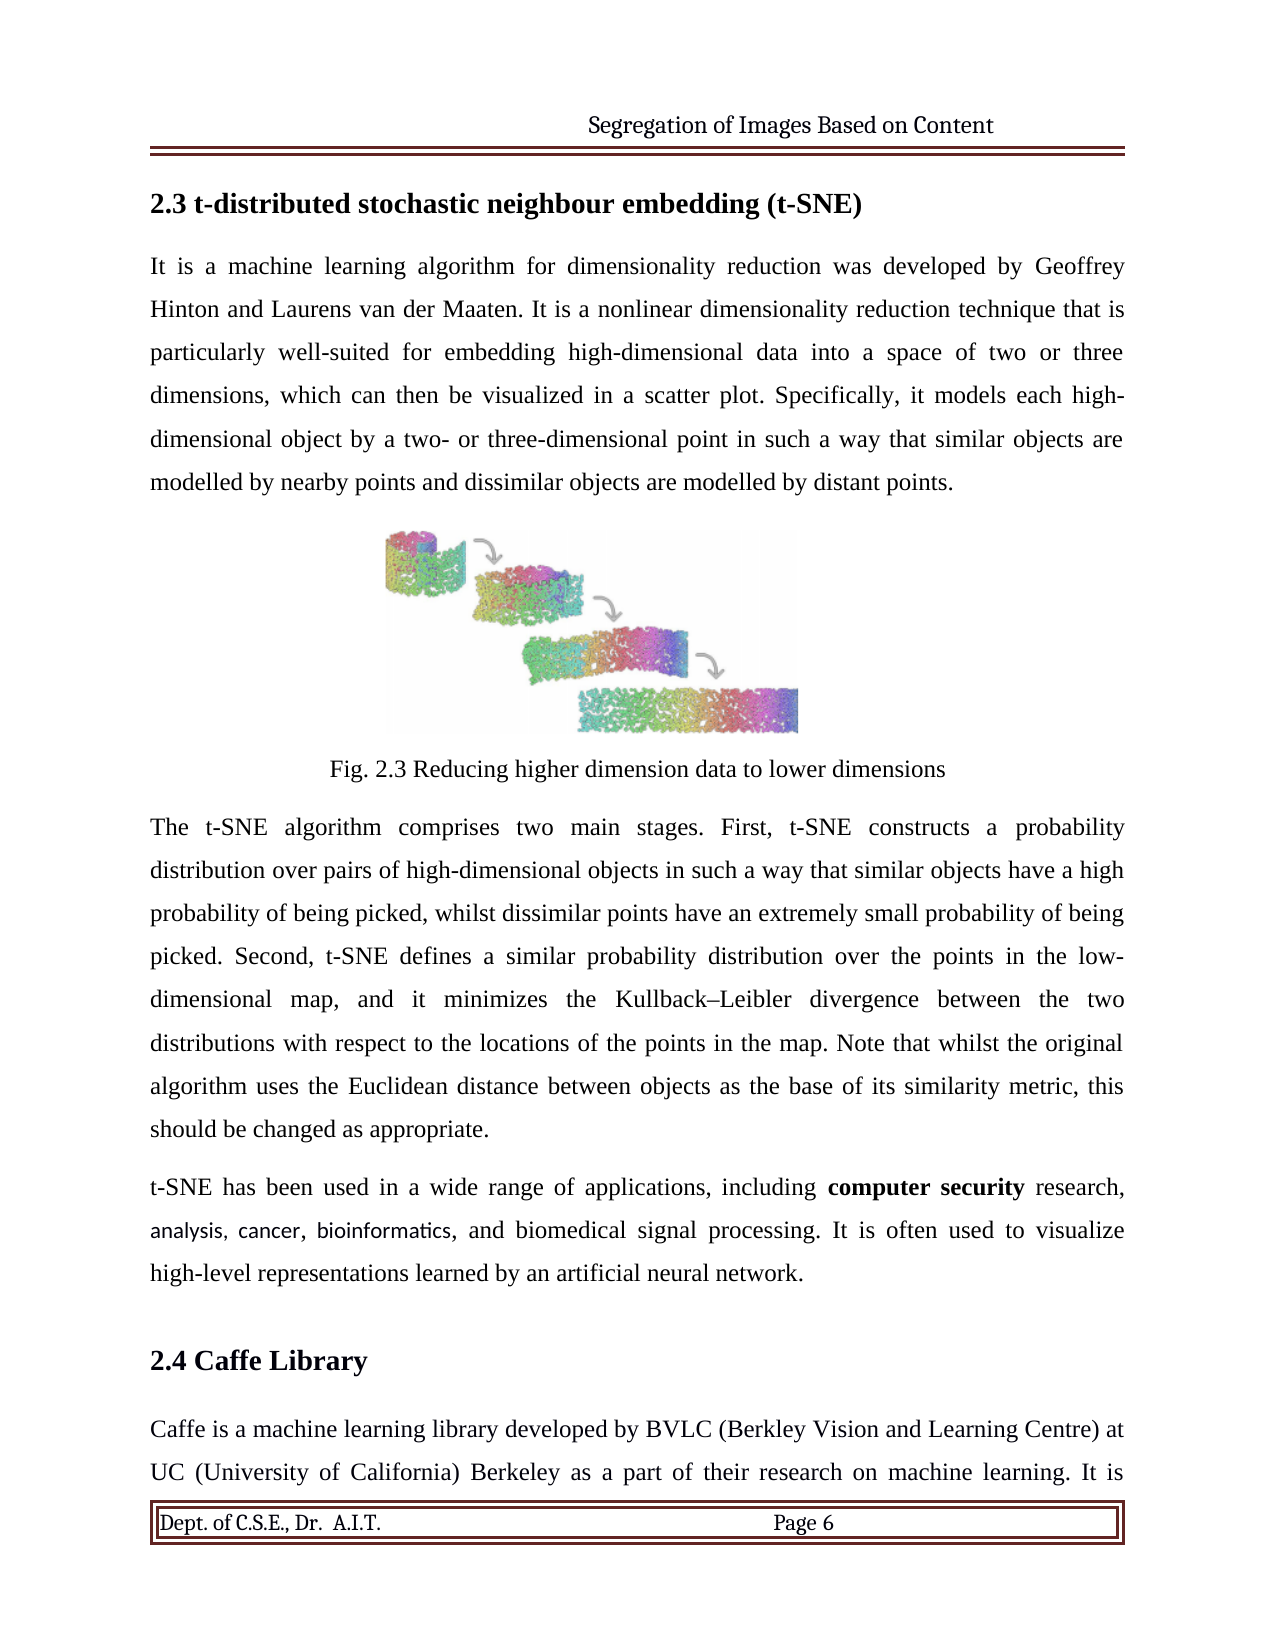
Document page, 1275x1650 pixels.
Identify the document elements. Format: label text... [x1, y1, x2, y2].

text 2.3 t-distributed stochastic neighbour embedding (t-SNE) [150, 186, 1125, 220]
text t-SNE has been used in a wide range of applications, including computer security research, analysis, cancer, bioinformatics, and biomedical signal processing. It is often used to visualize high-level representations learned by an artificial neural network. [150, 1172, 1125, 1287]
text It is a machine learning algorithm for dimensionality reduction was developed by Geoffrey Hinton and Laurens van der Maaten. It is a nonlinear dimensionality reduction technique that is particularly well-suited for embedding high-dimensional data into a space of two or three dimensions, which can then be visualized in a scatter plot. Specifically, it models each high-dimensional object by a two- or three-dimensional point in such a way that similar objects are modelled by nearby points and dissimilar objects are modelled by distant points. [150, 251, 1125, 496]
text Fig. 2.3 Reducing higher dimension data to lower dimensions [150, 754, 1125, 783]
text Caffe is a machine learning library developed by BVLC (Berkley Vision and Learning Centre) at UC (University of California) Berkeley as a part of their research on machine learning. It is [150, 1414, 1125, 1486]
text The t-SNE algorithm comprises two main stages. First, t-SNE constructs a probability distribution over pairs of high-dimensional objects in such a way that similar objects have a high probability of being picked, whilst dissimilar points have an extremely small probability of being picked. Second, t-SNE defines a similar probability distribution over the points in the low-dimensional map, and it minimizes the Kullback–Leibler divergence between the two distributions with respect to the locations of the points in the map. Note that whilst the original algorithm uses the Euclidean distance between objects as the base of its similarity metric, this should be changed as appropriate. [150, 812, 1125, 1143]
text 2.4 Caffe Library [150, 1343, 1125, 1377]
picture [377, 511, 827, 746]
